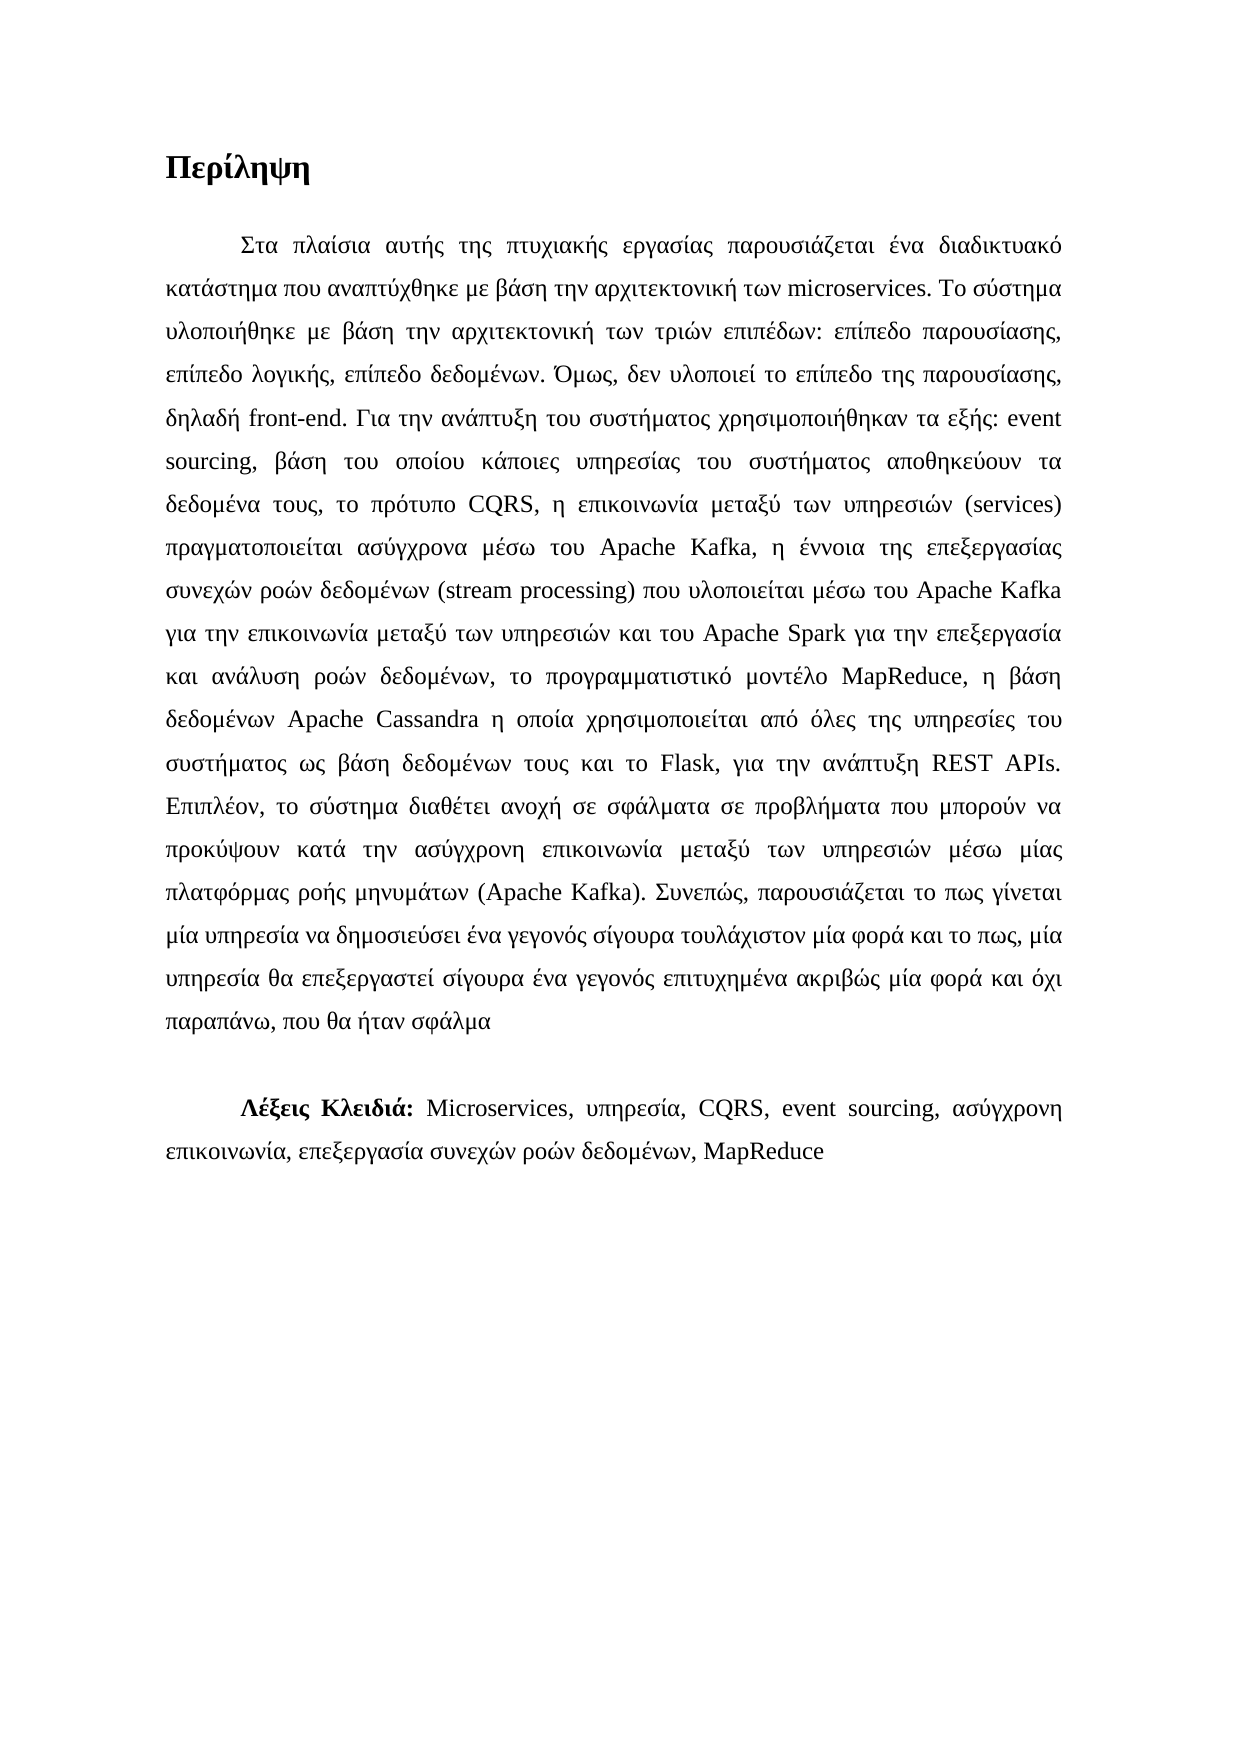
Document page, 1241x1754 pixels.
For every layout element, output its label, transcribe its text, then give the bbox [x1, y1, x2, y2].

text Στα πλαίσια αυτής της πτυχιακής εργασίας παρουσιάζεται ένα διαδικτυακό κατάστημα που αναπτύχθηκε με βάση την αρχιτεκτονική των microservices. Το σύστημα υλοποιήθηκε με βάση την αρχιτεκτονική των τριών επιπέδων: επίπεδο παρουσίασης, επίπεδο λογικής, επίπεδο δεδομένων. Όμως, δεν υλοποιεί το επίπεδο της παρουσίασης, δηλαδή front-end. Για την ανάπτυξη του συστήματος χρησιμοποιήθηκαν τα εξής: event sourcing, βάση του οποίου κάποιες υπηρεσίας του συστήματος αποθηκεύουν τα δεδομένα τους, το πρότυπο CQRS, η επικοινωνία μεταξύ των υπηρεσιών (services) πραγματοποιείται ασύγχρονα μέσω του Apache Kafka, η έννοια της επεξεργασίας συνεχών ροών δεδομένων (stream processing) που υλοποιείται μέσω του Apache Kafka για την επικοινωνία μεταξύ των υπηρεσιών και του Apache Spark για την επεξεργασία και ανάλυση ροών δεδομένων, το προγραμματιστικό μοντέλο MapReduce, η βάση δεδομένων Apache Cassandra η οποία χρησιμοποιείται από όλες της υπηρεσίες του συστήματος ως βάση δεδομένων τους και το Flask, για την ανάπτυξη REST APIs. Επιπλέον, το σύστημα διαθέτει ανοχή σε σφάλματα σε προβλήματα που μπορούν να προκύψουν κατά την ασύγχρονη επικοινωνία μεταξύ των υπηρεσιών μέσω μίας πλατφόρμας ροής μηνυμάτων (Apache Kafka). Συνεπώς, παρουσιάζεται το πως γίνεται μία υπηρεσία να δημοσιεύσει ένα γεγονός σίγουρα τουλάχιστον μία φορά και το πως, μία υπηρεσία θα επεξεργαστεί σίγουρα ένα γεγονός επιτυχημένα ακριβώς μία φορά και όχι παραπάνω, που θα ήταν σφάλμα [165, 230, 1063, 1035]
text Λέξεις Κλειδιά: Microservices, υπηρεσία, CQRS, event sourcing, ασύγχρονη επικοινωνία, επεξεργασία συνεχών ροών δεδομένων, MapReduce [165, 1093, 1063, 1164]
subtitle Περίληψη [165, 148, 1063, 186]
